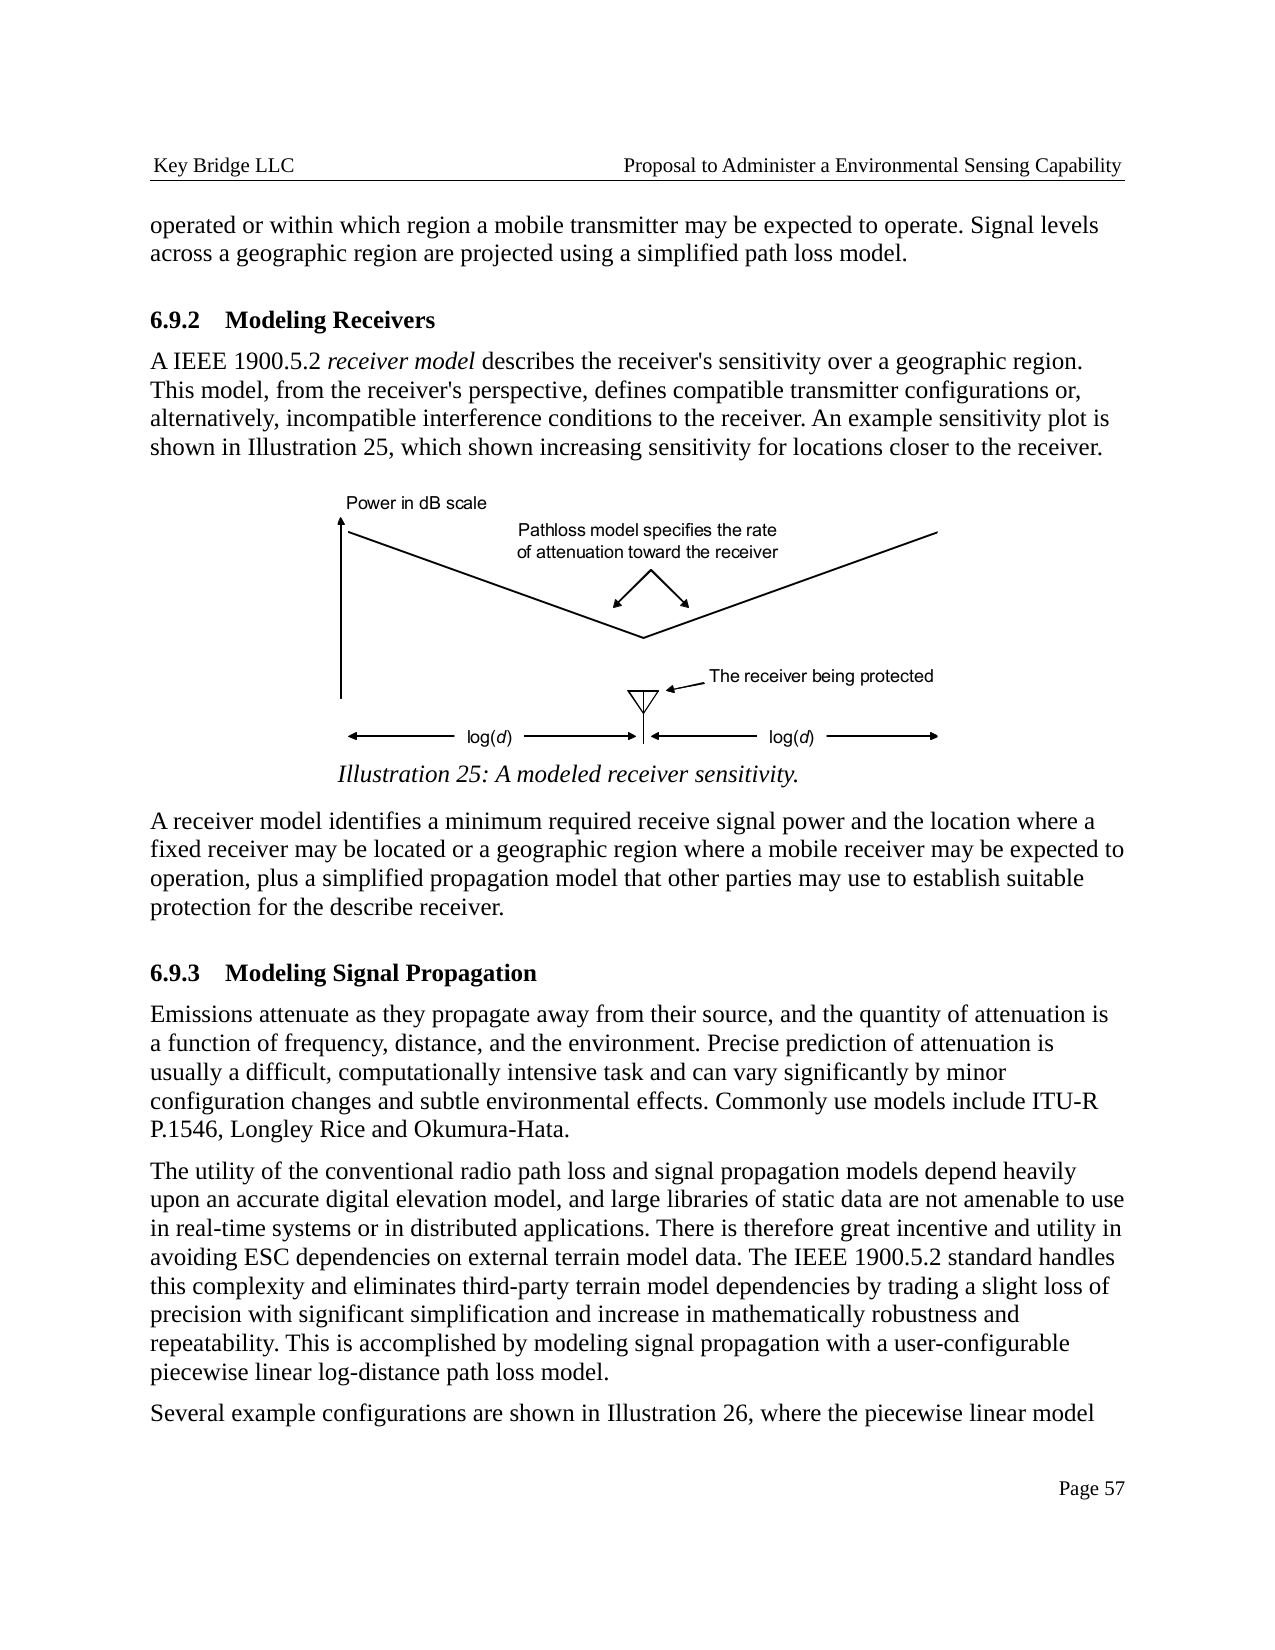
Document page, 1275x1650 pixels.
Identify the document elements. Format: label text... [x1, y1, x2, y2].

text Several example configurations are shown in Illustration 26, where the piecewise linear model [150, 1398, 1125, 1427]
text The utility of the conventional radio path loss and signal propagation models depend heavily upon an accurate digital elevation model, and large libraries of static data are not amenable to use in real-time systems or in distributed applications. There is therefore great incentive and utility in avoiding ESC dependencies on external terrain model data. The IEEE 1900.5.2 standard handles this complexity and eliminates third-party terrain model dependencies by trading a slight loss of precision with significant simplification and increase in mathematically robustness and repeatability. This is accomplished by modeling signal propagation with a user-configurable piecewise linear log-distance path loss model. [150, 1156, 1125, 1386]
text operated or within which region a mobile transmitter may be expected to operate. Signal levels across a geographic region are projected using a simplified path loss model. [150, 210, 1125, 267]
subtitle Modeling Signal Propagation [150, 958, 1125, 987]
subtitle Modeling Receivers [150, 305, 1125, 333]
picture [337, 486, 938, 747]
text Illustration 25: A modeled receiver sensitivity. [337, 747, 937, 788]
text A receiver model identifies a minimum required receive signal power and the location where a fixed receiver may be located or a geographic region where a mobile receiver may be expected to operation, plus a simplified propagation model that other parties may use to establish suitable protection for the describe receiver. [150, 473, 1125, 921]
text Emissions attenuate as they propagate away from their source, and the quantity of attenuation is a function of frequency, distance, and the environment. Precise prediction of attenuation is usually a difficult, computationally intensive task and can vary significantly by minor configuration changes and subtle environmental effects. Commonly use models include ITU-R P.1546, Longley Rice and Okumura-Hata. [150, 999, 1125, 1143]
text A IEEE 1900.5.2 receiver model describes the receiver's sensitivity over a geographic region. This model, from the receiver's perspective, defines compatible transmitter configurations or, alternatively, incompatible interference conditions to the receiver. An example sensitivity plot is shown in Illustration 25, which shown increasing sensitivity for locations closer to the receiver. [150, 346, 1125, 461]
